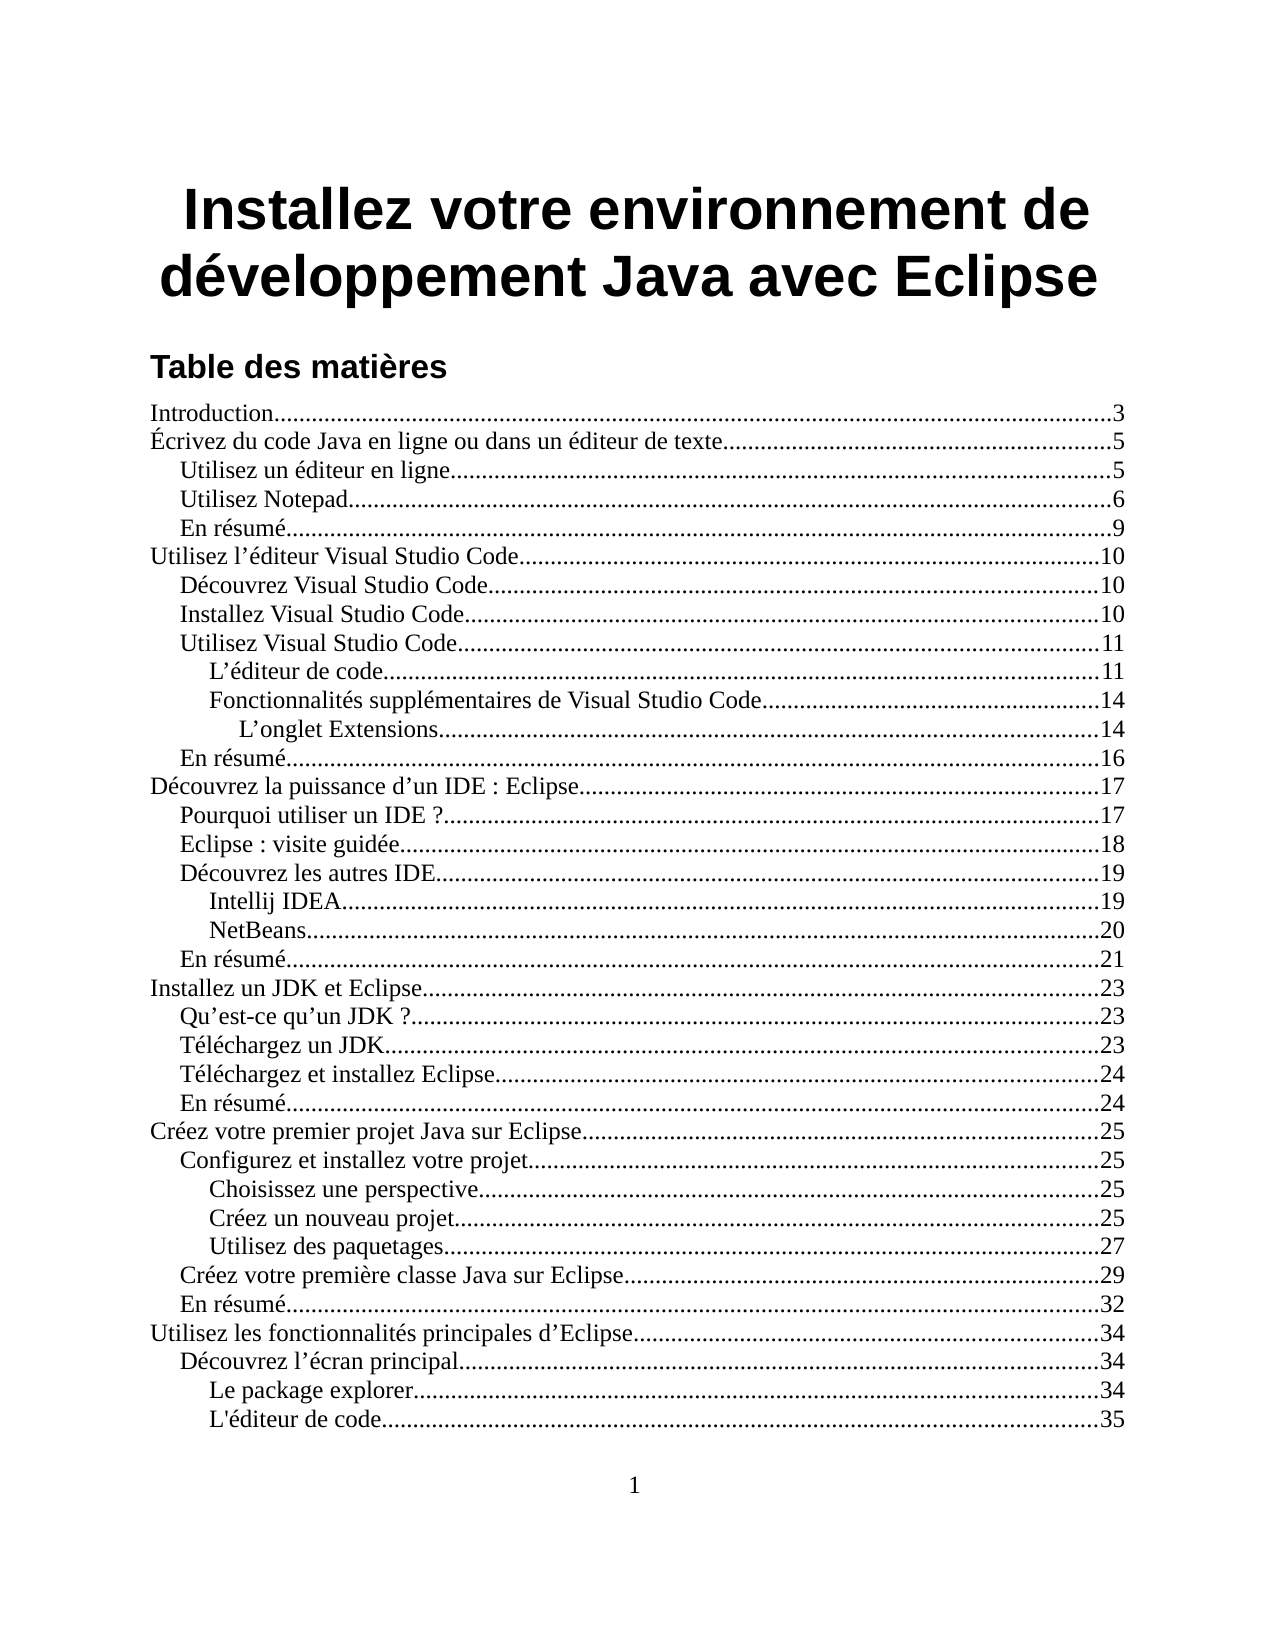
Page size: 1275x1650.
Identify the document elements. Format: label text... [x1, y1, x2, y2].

text Introduction 3 [150, 398, 1125, 426]
text Configurez et installez votre projet 25 [179, 1145, 1125, 1174]
text En résumé 9 [179, 513, 1125, 541]
text Découvrez Visual Studio Code 10 [179, 570, 1125, 599]
text En résumé 24 [179, 1088, 1125, 1116]
text Téléchargez et installez Eclipse 24 [179, 1059, 1125, 1088]
text Découvrez l’écran principal 34 [179, 1346, 1125, 1375]
text Pourquoi utiliser un IDE ? 17 [179, 800, 1125, 829]
text Utilisez des paquetages 27 [209, 1231, 1125, 1260]
text Installez Visual Studio Code 10 [179, 599, 1125, 628]
text L’éditeur de code 11 [209, 656, 1125, 685]
text Eclipse : visite guidée 18 [179, 829, 1125, 858]
text Utilisez Notepad 6 [179, 484, 1125, 513]
text Le package explorer 34 [209, 1375, 1125, 1404]
text Découvrez les autres IDE 19 [179, 858, 1125, 886]
text Qu’est-ce qu’un JDK ? 23 [179, 1001, 1125, 1030]
subtitle Table des matières [150, 347, 1125, 385]
text Découvrez la puissance d’un IDE : Eclipse 17 [150, 771, 1125, 800]
text NetBeans 20 [209, 915, 1125, 944]
text L’onglet Extensions 14 [238, 714, 1125, 743]
text L'éditeur de code 35 [209, 1404, 1125, 1433]
text Créez un nouveau projet 25 [209, 1203, 1125, 1231]
text Intellij IDEA 19 [209, 886, 1125, 915]
text Créez votre première classe Java sur Eclipse 29 [179, 1260, 1125, 1289]
text Utilisez l’éditeur Visual Studio Code 10 [150, 541, 1125, 570]
text Téléchargez un JDK 23 [179, 1030, 1125, 1059]
text Créez votre premier projet Java sur Eclipse 25 [150, 1116, 1125, 1145]
title Installez votre environnement de développement Java avec Eclipse [150, 175, 1125, 309]
text En résumé 21 [179, 944, 1125, 973]
text Choisissez une perspective 25 [209, 1174, 1125, 1203]
text En résumé 16 [179, 743, 1125, 771]
text En résumé 32 [179, 1289, 1125, 1318]
text Fonctionnalités supplémentaires de Visual Studio Code 14 [209, 685, 1125, 714]
text Utilisez Visual Studio Code 11 [179, 628, 1125, 656]
text Écrivez du code Java en ligne ou dans un éditeur de texte 5 [150, 426, 1125, 455]
text Installez un JDK et Eclipse 23 [150, 973, 1125, 1001]
text Utilisez les fonctionnalités principales d’Eclipse 34 [150, 1318, 1125, 1346]
text Utilisez un éditeur en ligne 5 [179, 455, 1125, 484]
